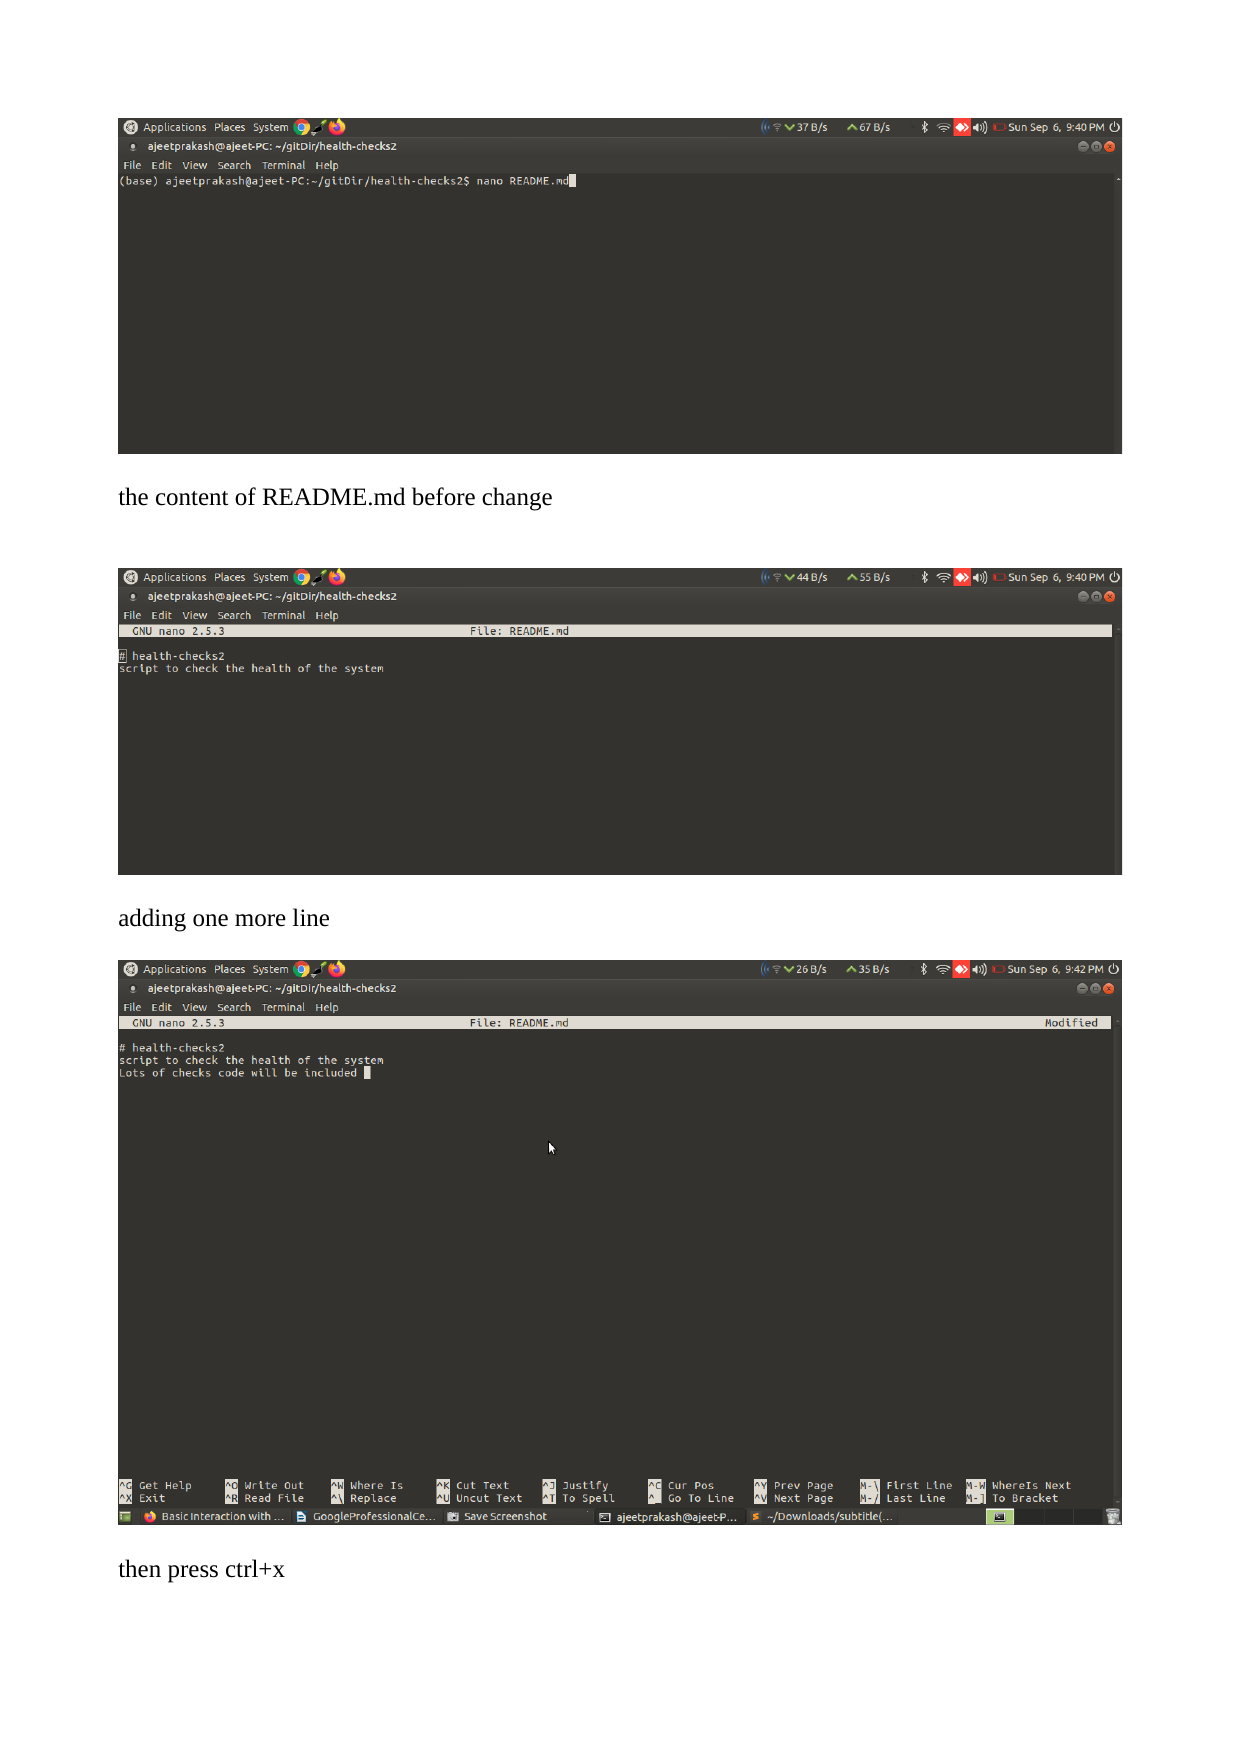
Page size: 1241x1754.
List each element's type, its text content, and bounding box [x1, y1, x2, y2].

text then press ctrl+x [118, 1554, 1122, 1582]
picture [118, 118, 1123, 454]
text the content of README.md before change [118, 482, 1122, 511]
picture [118, 960, 1122, 1525]
text adding one more line [118, 903, 1122, 932]
picture [118, 568, 1123, 875]
